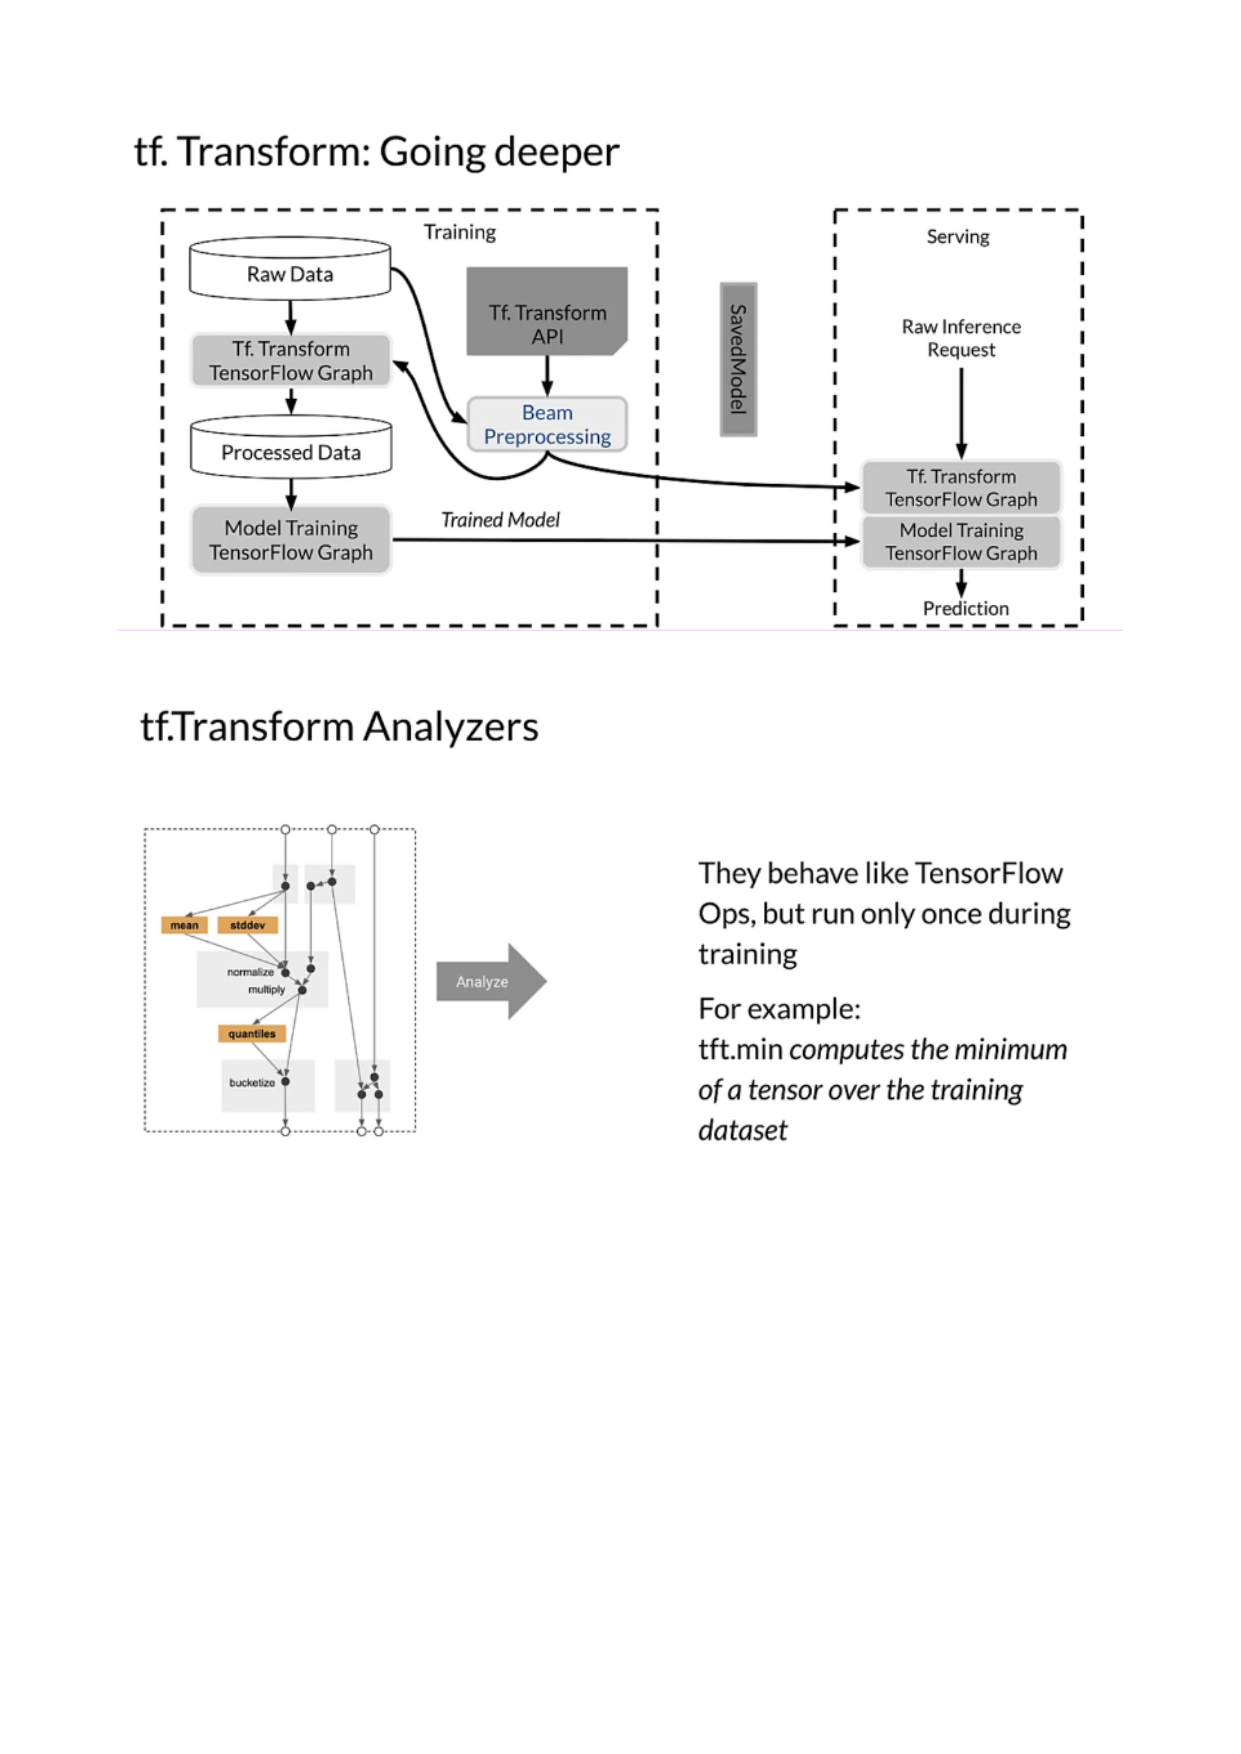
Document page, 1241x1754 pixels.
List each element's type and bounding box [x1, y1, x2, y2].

picture [118, 688, 1123, 1157]
picture [118, 118, 1123, 631]
